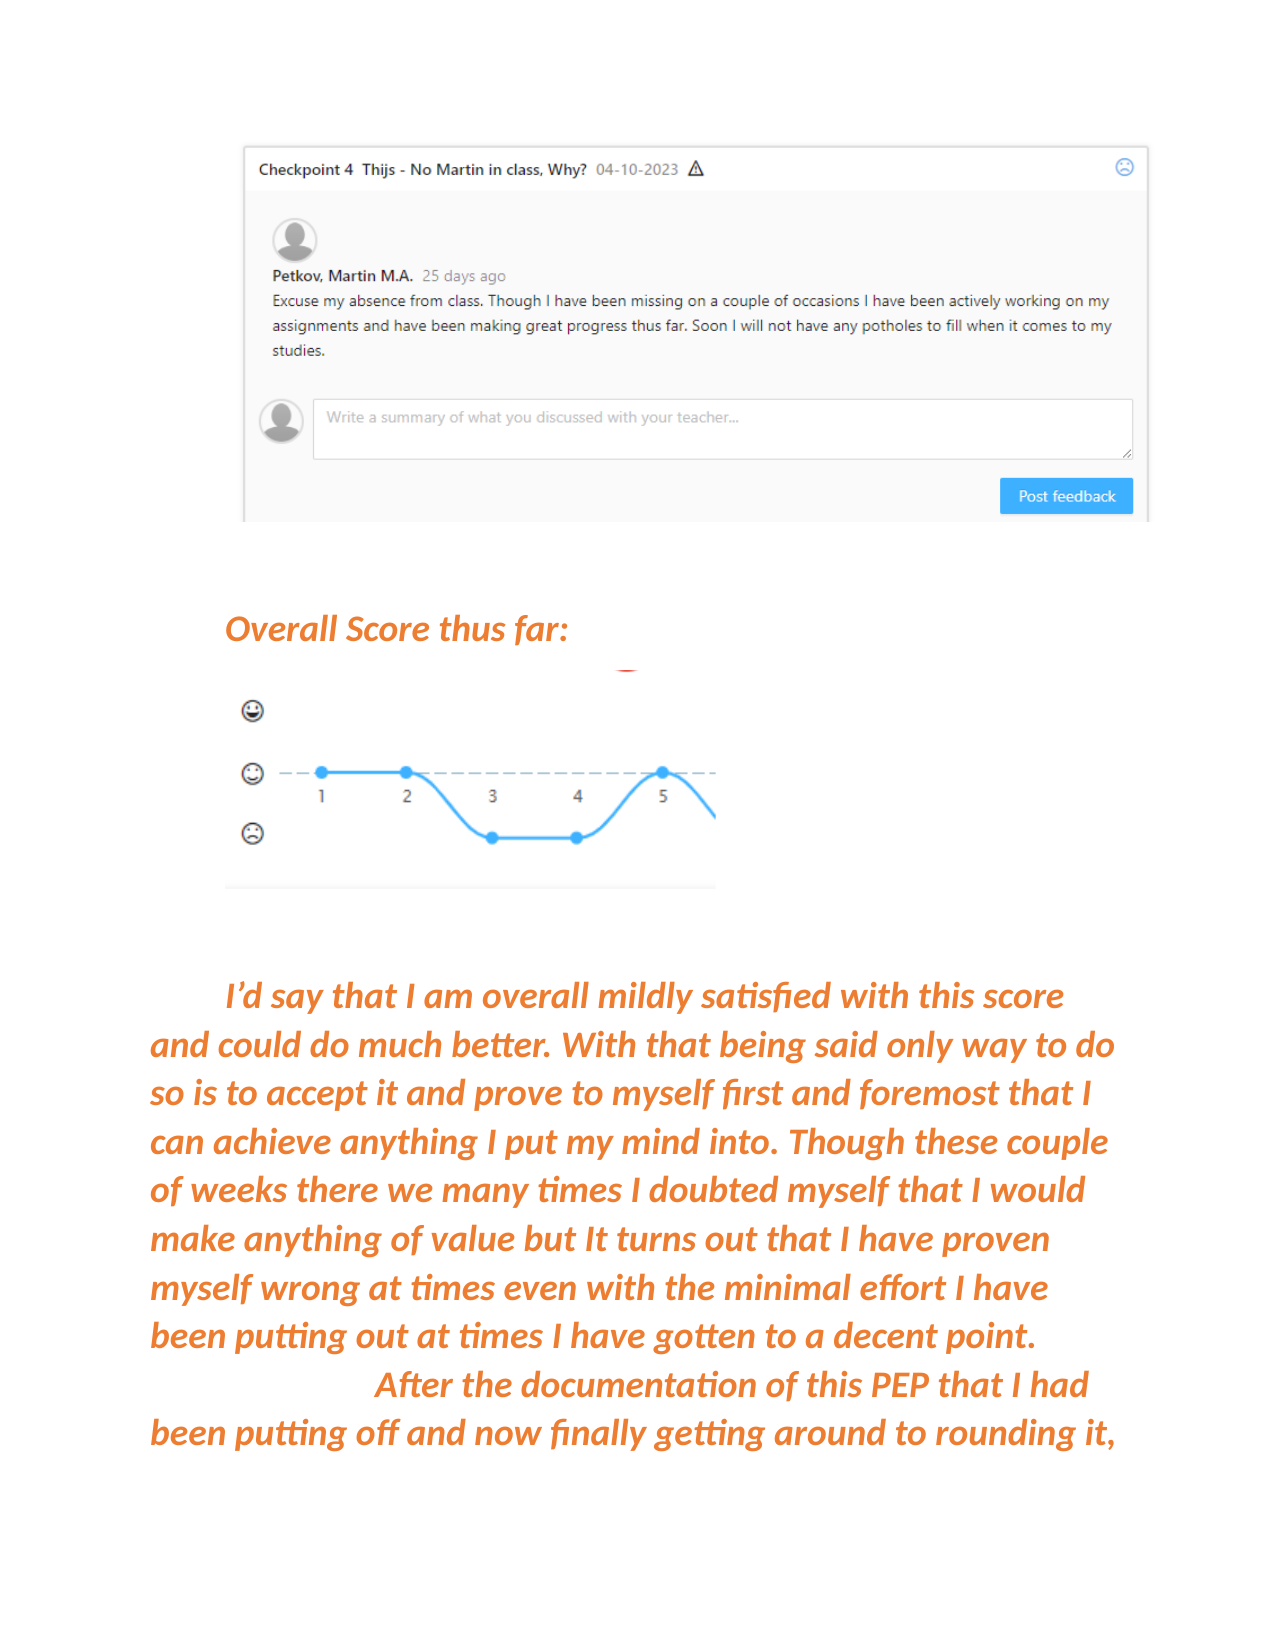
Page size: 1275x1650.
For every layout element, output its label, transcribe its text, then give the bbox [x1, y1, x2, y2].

list I’d say that I am overall mildly satisfied with this score and could do much better. With that being said only way to do so is to accept it and prove to myself first and foremost that I can achieve anything I put my mind into. Though these couple of weeks there we many times I doubted myself that I would make anything of value but It turns out that I have proven myself wrong at times even with the minimal effort I have been putting out at times I have gotten to a decent point. After the documentation of this PEP that I had been putting off and now finally getting around to rounding it, [150, 972, 1125, 1455]
list Overall Score thus far: [225, 605, 1125, 651]
